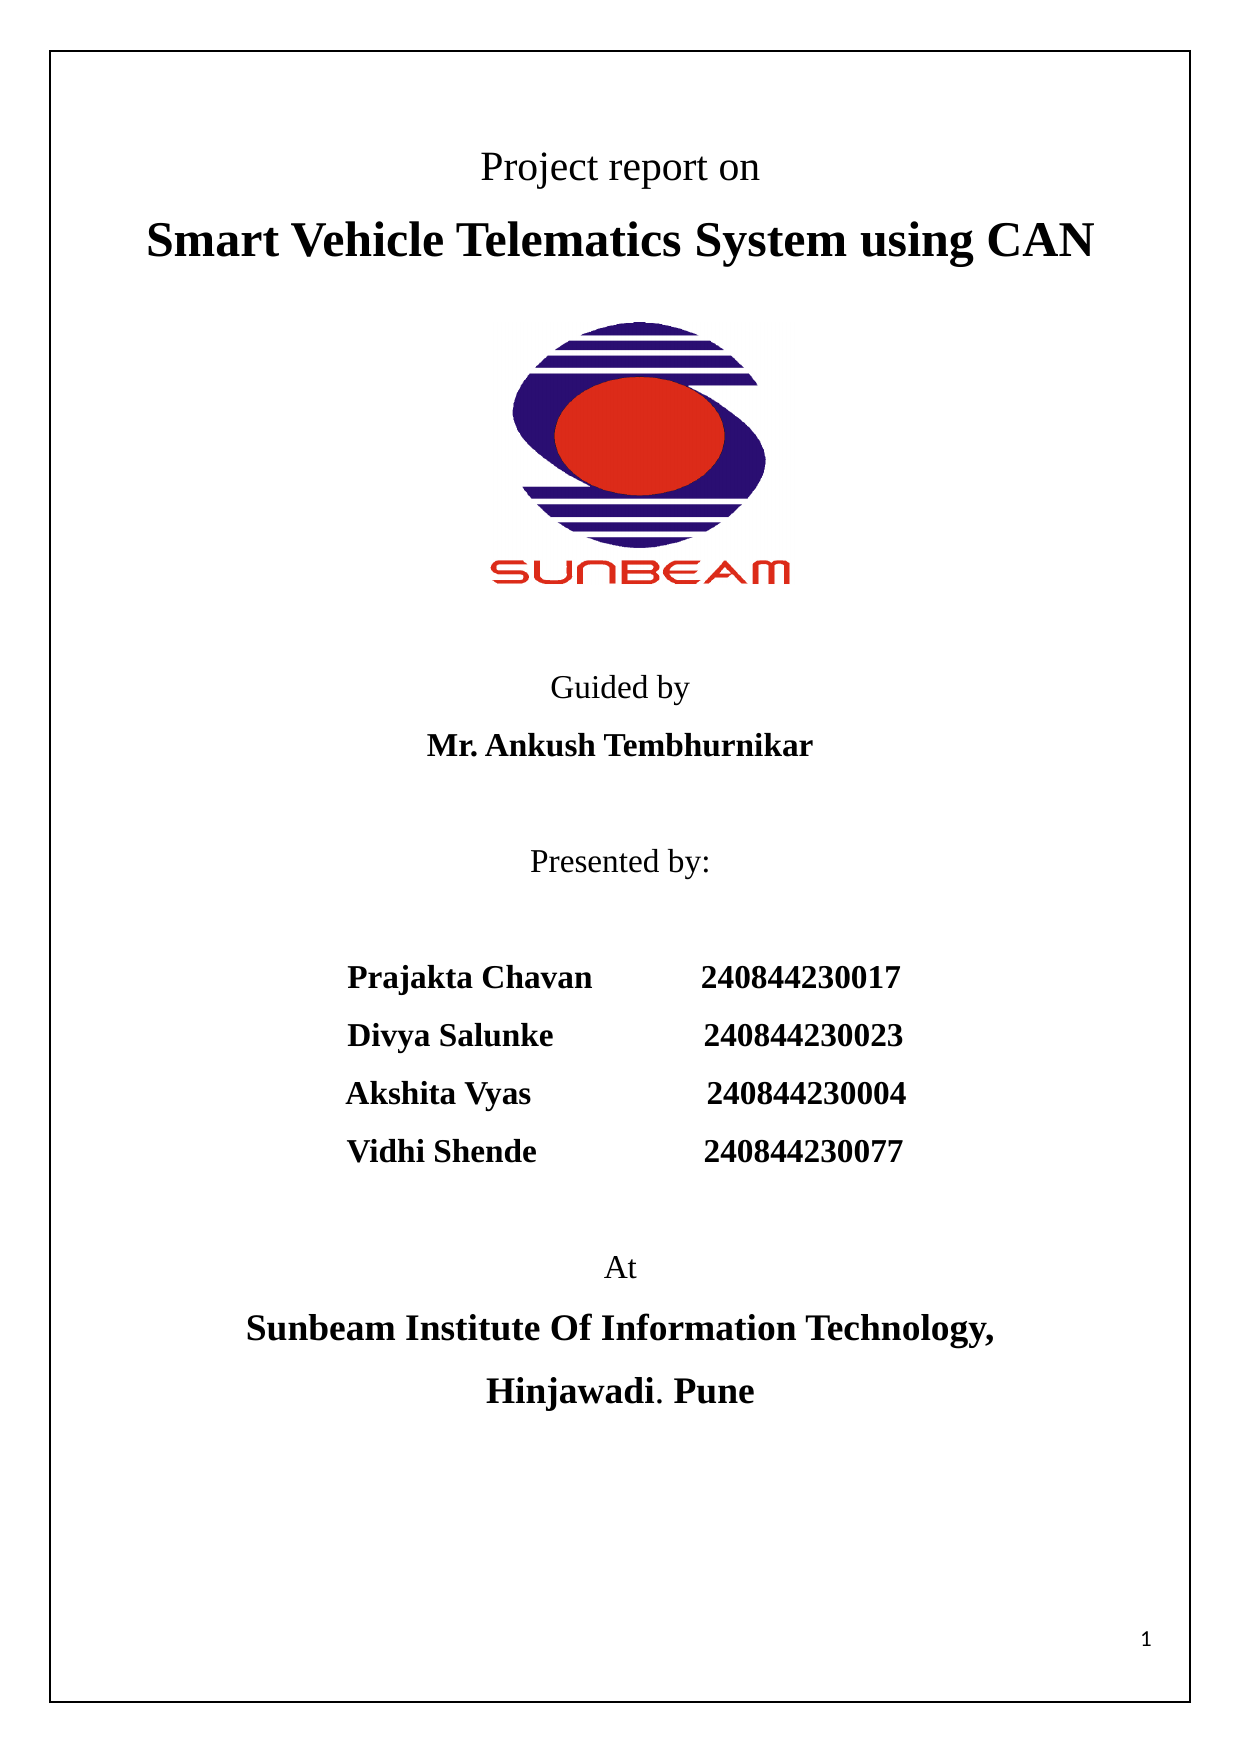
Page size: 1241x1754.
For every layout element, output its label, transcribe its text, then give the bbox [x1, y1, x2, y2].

text Presented by: [89, 841, 1152, 879]
text Divya Salunke 240844230023 [89, 1015, 1152, 1054]
text Project report on [89, 142, 1152, 190]
text Mr. Ankush Tembhurnikar [89, 725, 1152, 763]
text Vidhi Shende 240844230077 [89, 1131, 1152, 1170]
text Guided by [89, 667, 1152, 706]
text Akshita Vyas 240844230004 [89, 1073, 1152, 1112]
text Smart Vehicle Telematics System using CAN [89, 210, 1152, 268]
text Prajakta Chavan 240844230017 [89, 957, 1152, 996]
text Sunbeam Institute Of Information Technology, [89, 1305, 1152, 1348]
text At [89, 1247, 1152, 1286]
text Hinjawadi. Pune [89, 1369, 1152, 1412]
